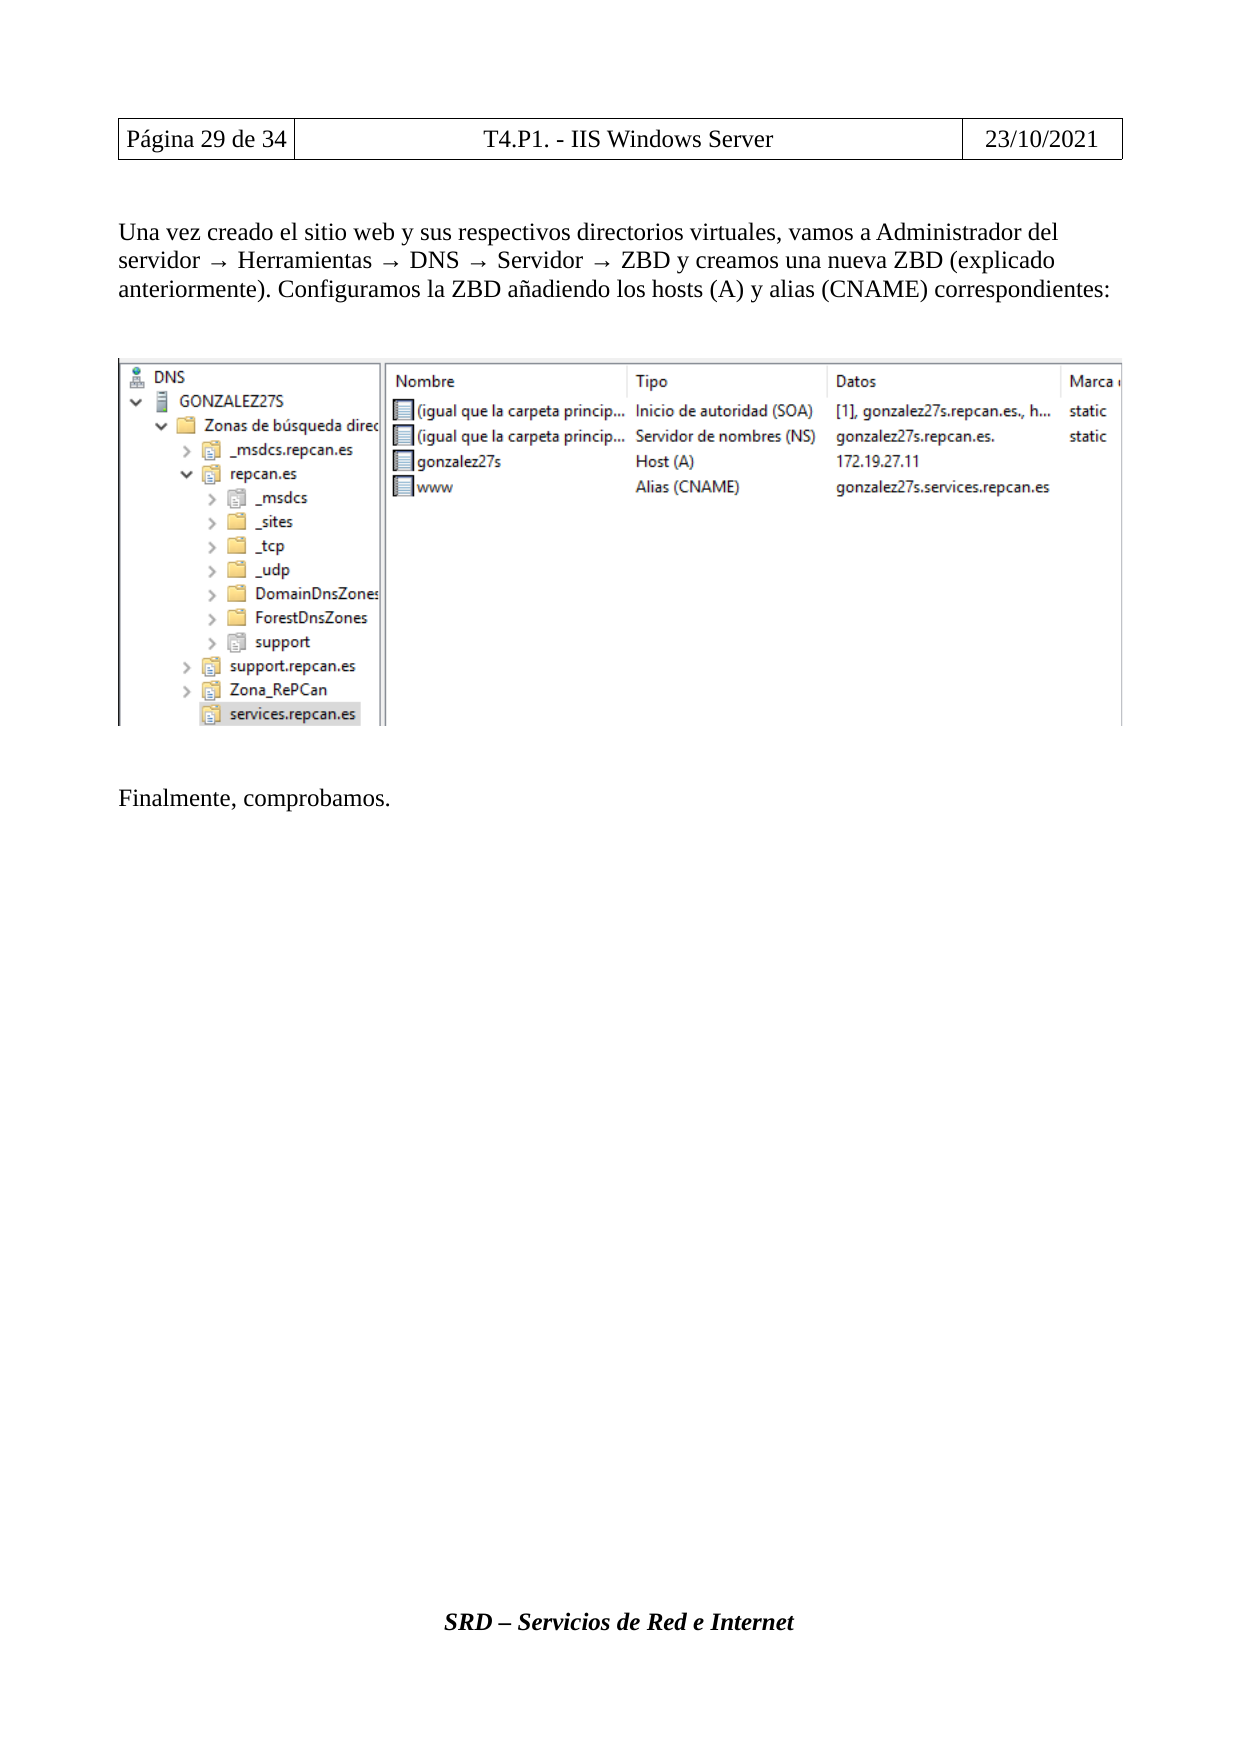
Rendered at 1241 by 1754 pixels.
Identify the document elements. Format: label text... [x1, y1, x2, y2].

picture [118, 358, 1123, 726]
text Finalmente, comprobamos. [118, 783, 1122, 811]
text Una vez creado el sitio web y sus respectivos directorios virtuales, vamos a Administrador del servidor → Herramientas → DNS → Servidor → ZBD y creamos una nueva ZBD (explicado anteriormente). Configuramos la ZBD añadiendo los hosts (A) y alias (CNAME) correspondientes: [118, 217, 1122, 303]
